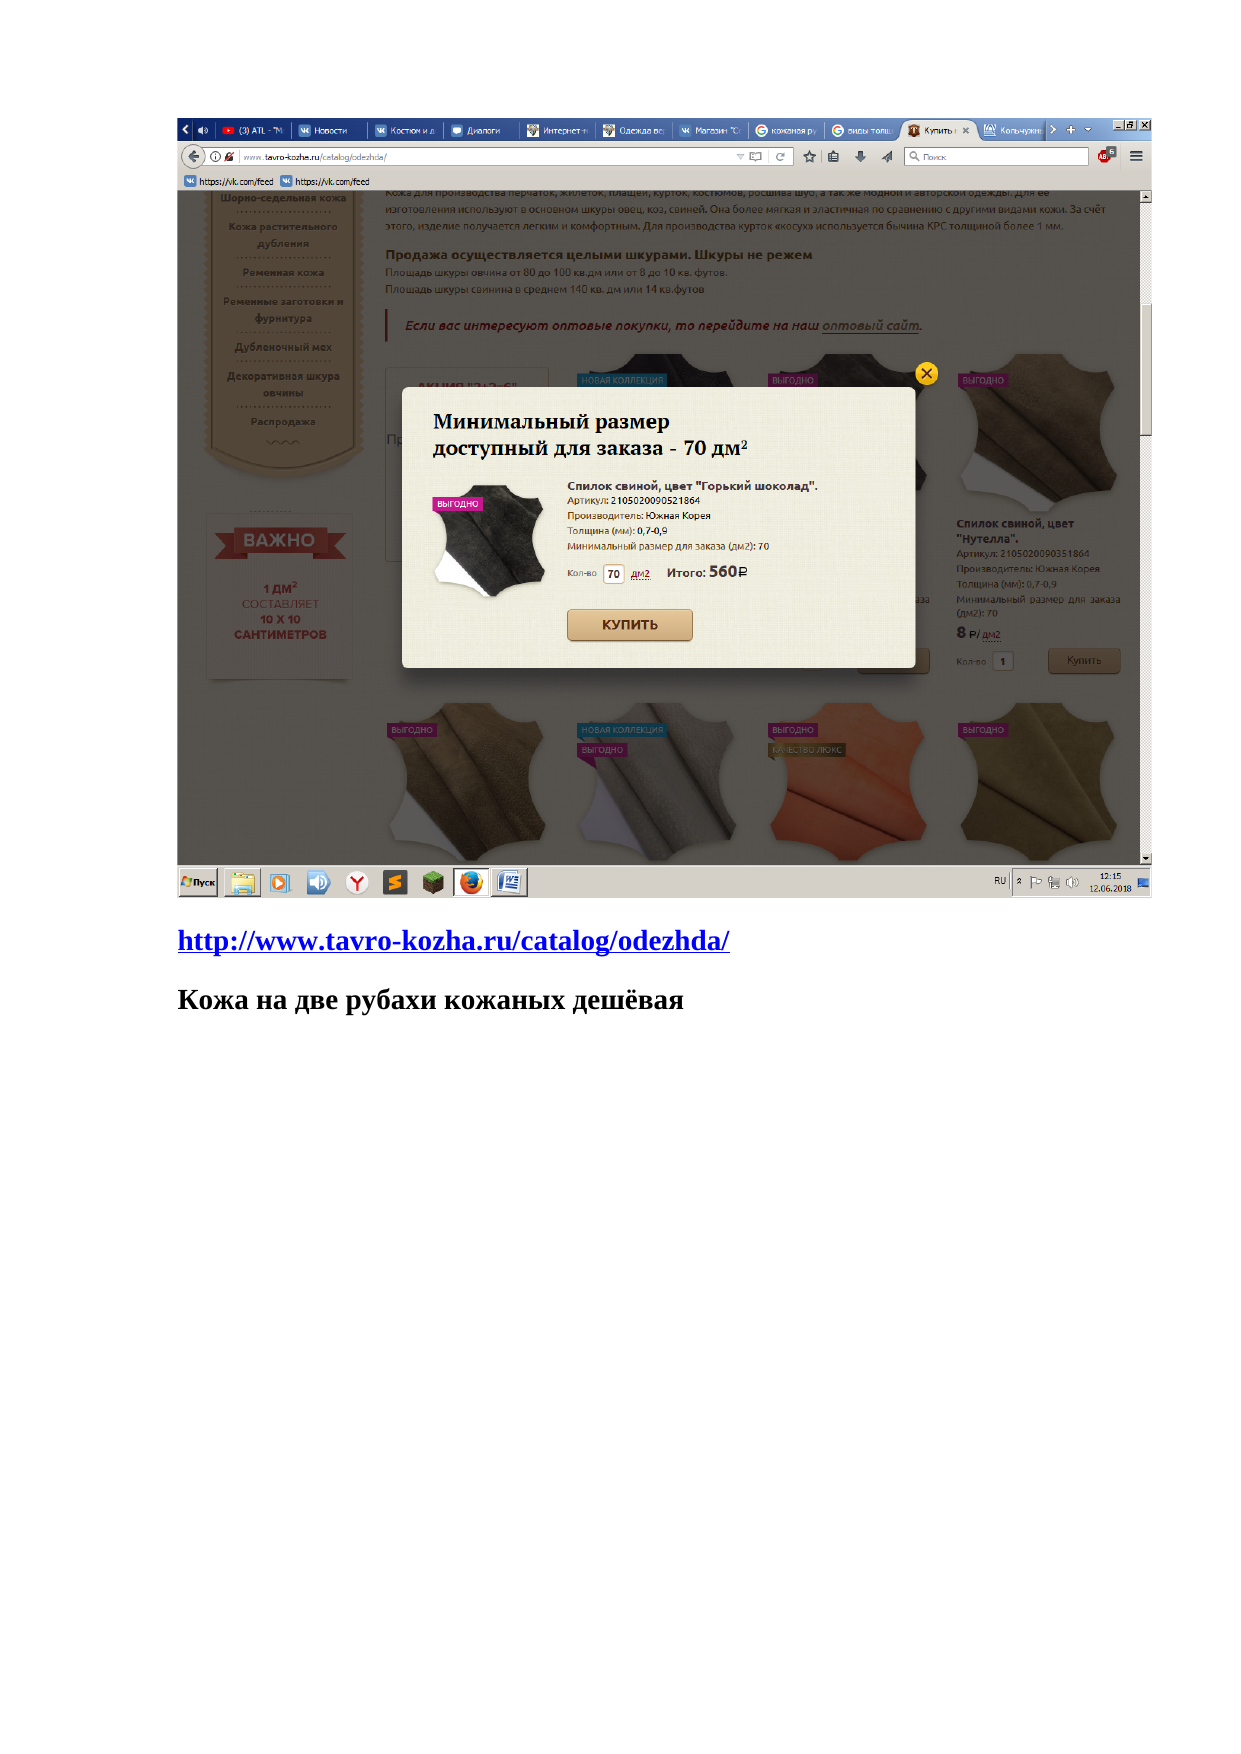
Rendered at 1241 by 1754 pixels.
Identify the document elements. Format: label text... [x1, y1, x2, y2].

picture [177, 118, 1152, 898]
text http://www.tavro-kozha.ru/catalog/odezhda/ [177, 923, 1152, 956]
text Кожа на две рубахи кожаных дешёвая [177, 982, 1152, 1016]
